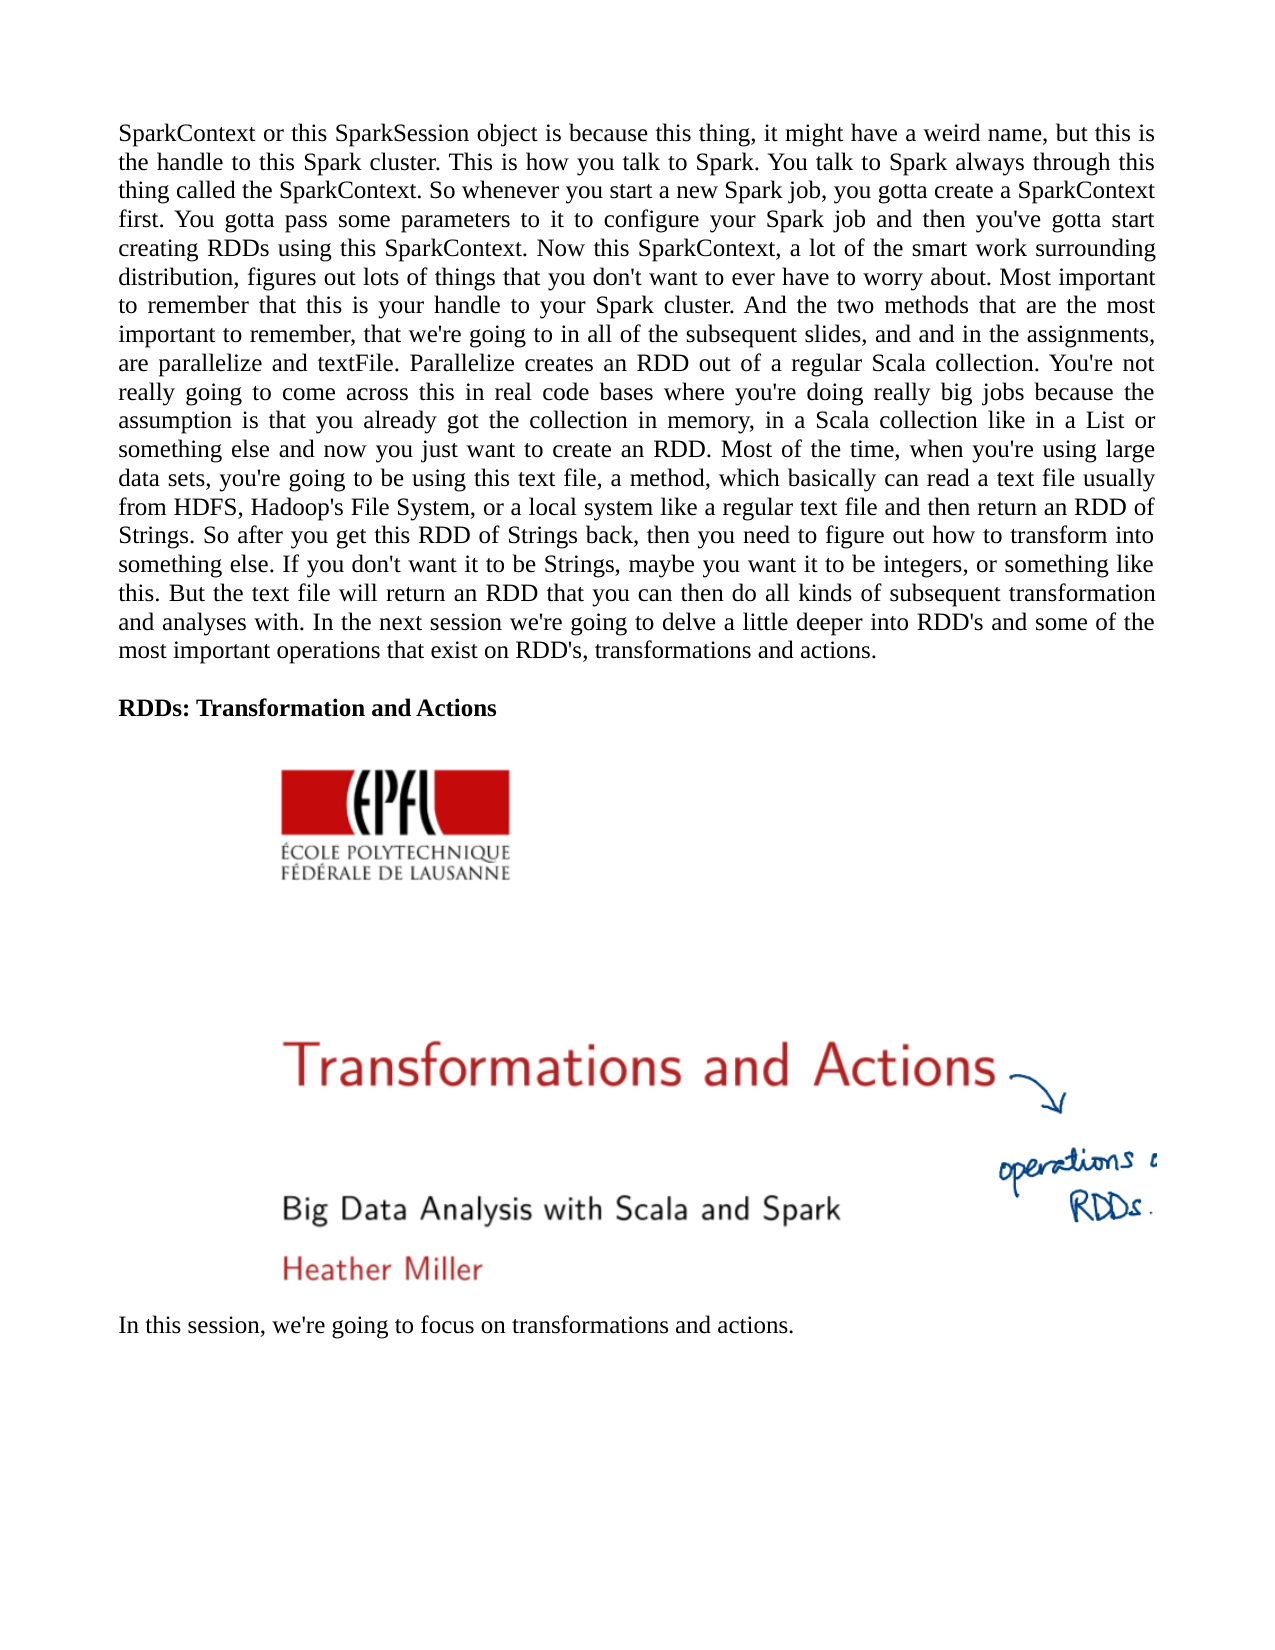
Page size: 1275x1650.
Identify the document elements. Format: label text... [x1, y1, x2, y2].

text SparkContext or this SparkSession object is because this thing, it might have a weird name, but this is the handle to this Spark cluster. This is how you talk to Spark. You talk to Spark always through this thing called the SparkContext. So whenever you start a new Spark job, you gotta create a SparkContext first. You gotta pass some parameters to it to configure your Spark job and then you've gotta start creating RDDs using this SparkContext. Now this SparkContext, a lot of the smart work surrounding distribution, figures out lots of things that you don't want to ever have to worry about. Most important to remember that this is your handle to your Spark cluster. And the two methods that are the most important to remember, that we're going to in all of the subsequent slides, and and in the assignments, are parallelize and textFile. Parallelize creates an RDD out of a regular Scala collection. You're not really going to come across this in real code bases where you're doing really big jobs because the assumption is that you already got the collection in memory, in a Scala collection like in a List or something else and now you just want to create an RDD. Most of the time, when you're using large data sets, you're going to be using this text file, a method, which basically can read a text file usually from HDFS, Hadoop's File System, or a local system like a regular text file and then return an RDD of Strings. So after you get this RDD of Strings back, then you need to figure out how to transform into something else. If you don't want it to be Strings, maybe you want it to be integers, or something like this. But the text file will return an RDD that you can then do all kinds of subsequent transformation and analyses with. In the next session we're going to delve a little deeper into RDD's and some of the most important operations that exist on RDD's, transformations and actions. [118, 118, 1157, 664]
text In this session, we're going to focus on transformations and actions. [118, 1311, 1157, 1339]
text RDDs: Transformation and Actions [118, 693, 1157, 722]
picture [118, 750, 1157, 1282]
